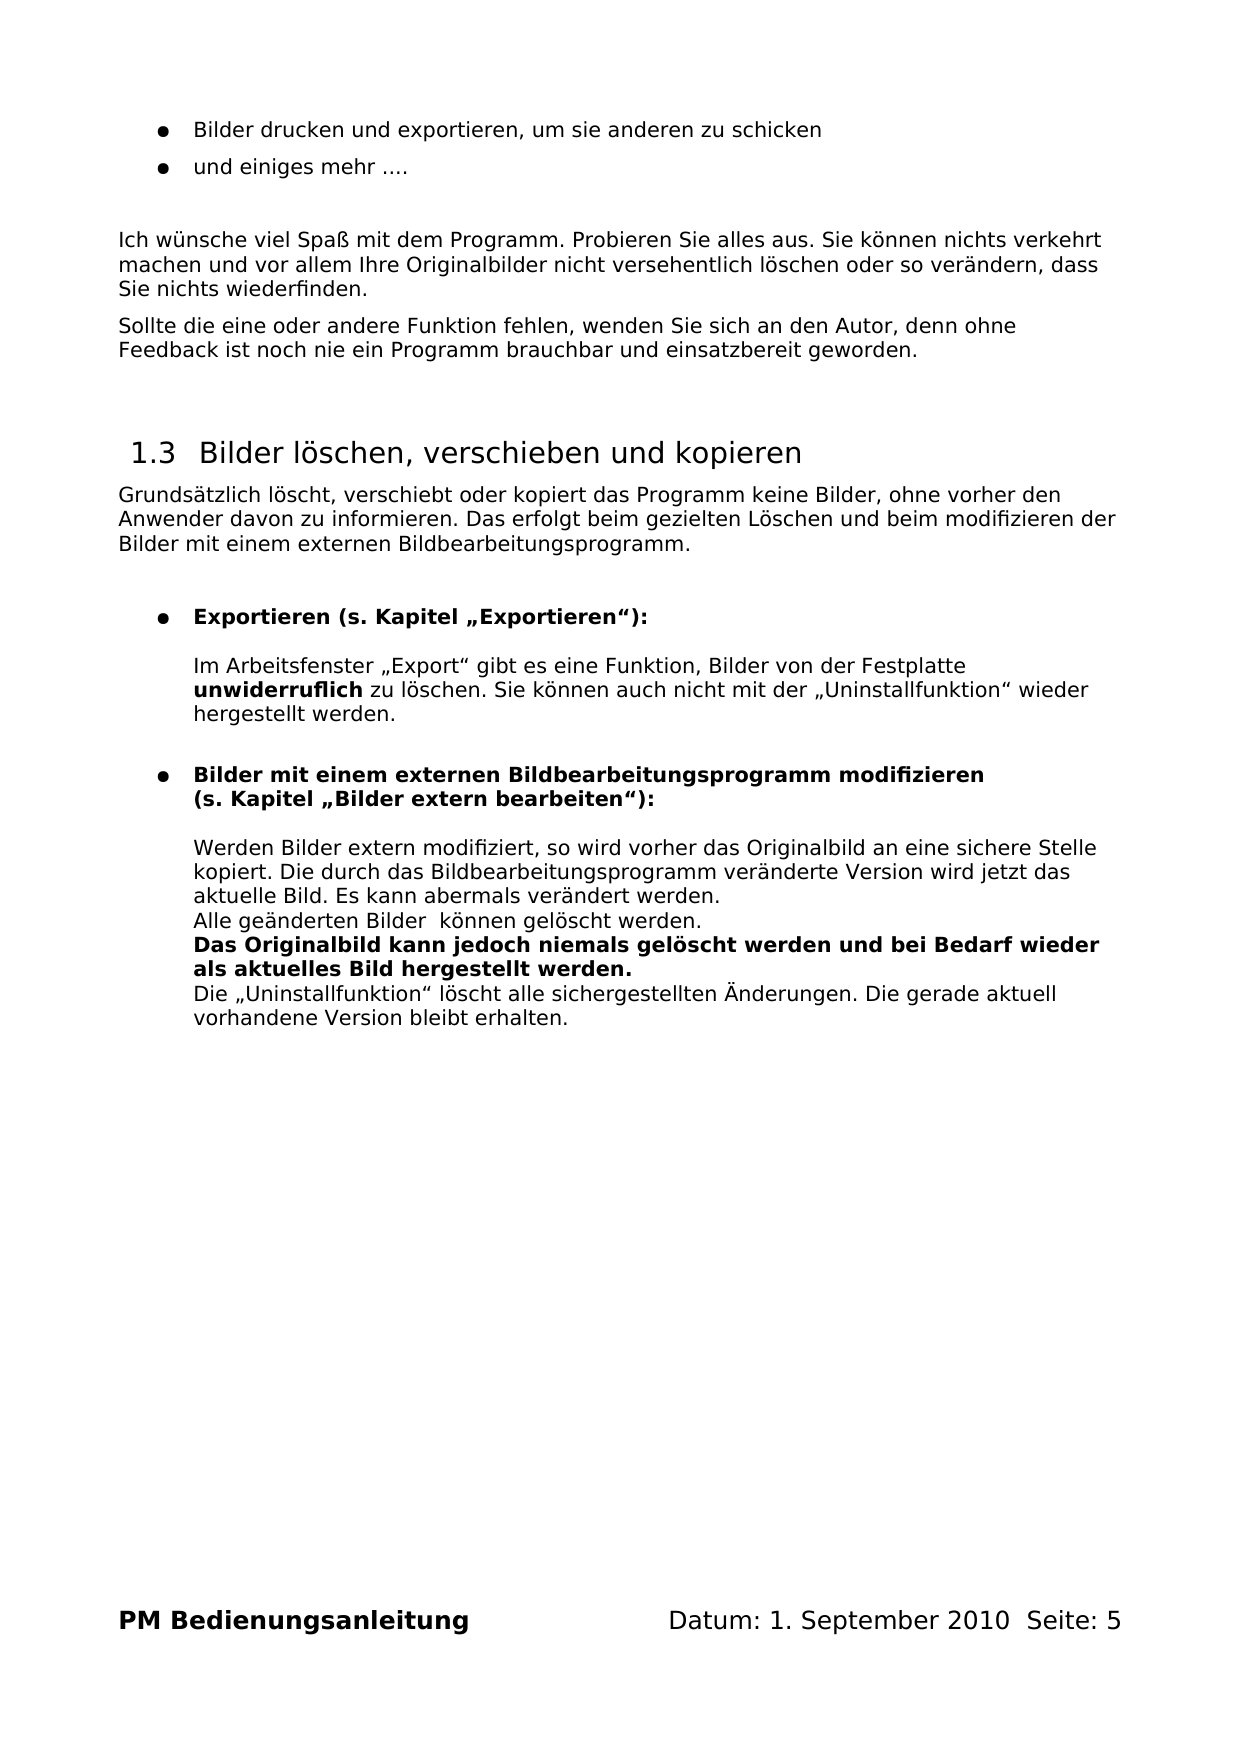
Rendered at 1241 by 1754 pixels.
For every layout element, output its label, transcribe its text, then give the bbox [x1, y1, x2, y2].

text Sollte die eine oder andere Funktion fehlen, wenden Sie sich an den Autor, denn ohne Feedback ist noch nie ein Programm brauchbar und einsatzbereit geworden. [118, 314, 1122, 362]
list Bilder drucken und exportieren, um sie anderen zu schicken [156, 118, 1122, 142]
list Bilder mit einem externen Bildbearbeitungsprogramm modifizieren (s. Kapitel „Bilder extern bearbeiten“): Werden Bilder extern modifiziert, so wird vorher das Originalbild an eine sichere Stelle kopiert. Die durch das Bildbearbeitungsprogramm veränderte Version wird jetzt das aktuelle Bild. Es kann abermals verändert werden. Alle geänderten Bilder können gelöscht werden. Das Originalbild kann jedoch niemals gelöscht werden und bei Bedarf wieder als aktuelles Bild hergestellt werden. Die „Uninstallfunktion“ löscht alle sichergestellten Änderungen. Die gerade aktuell vorhandene Version bleibt erhalten. [156, 763, 1122, 1030]
subtitle Bilder löschen, verschieben und kopieren [130, 437, 1122, 471]
text Ich wünsche viel Spaß mit dem Programm. Probieren Sie alles aus. Sie können nichts verkehrt machen und vor allem Ihre Originalbilder nicht versehentlich löschen oder so verändern, dass Sie nichts wiederfinden. [118, 228, 1122, 301]
list und einiges mehr .... [156, 155, 1122, 179]
text Grundsätzlich löscht, verschiebt oder kopiert das Programm keine Bilder, ohne vorher den Anwender davon zu informieren. Das erfolgt beim gezielten Löschen und beim modifizieren der Bilder mit einem externen Bildbearbeitungsprogramm. [118, 483, 1122, 556]
list Exportieren (s. Kapitel „Exportieren“): Im Arbeitsfenster „Export“ gibt es eine Funktion, Bilder von der Festplatte unwiderruflich zu löschen. Sie können auch nicht mit der „Uninstallfunktion“ wieder hergestellt werden. [156, 605, 1122, 751]
